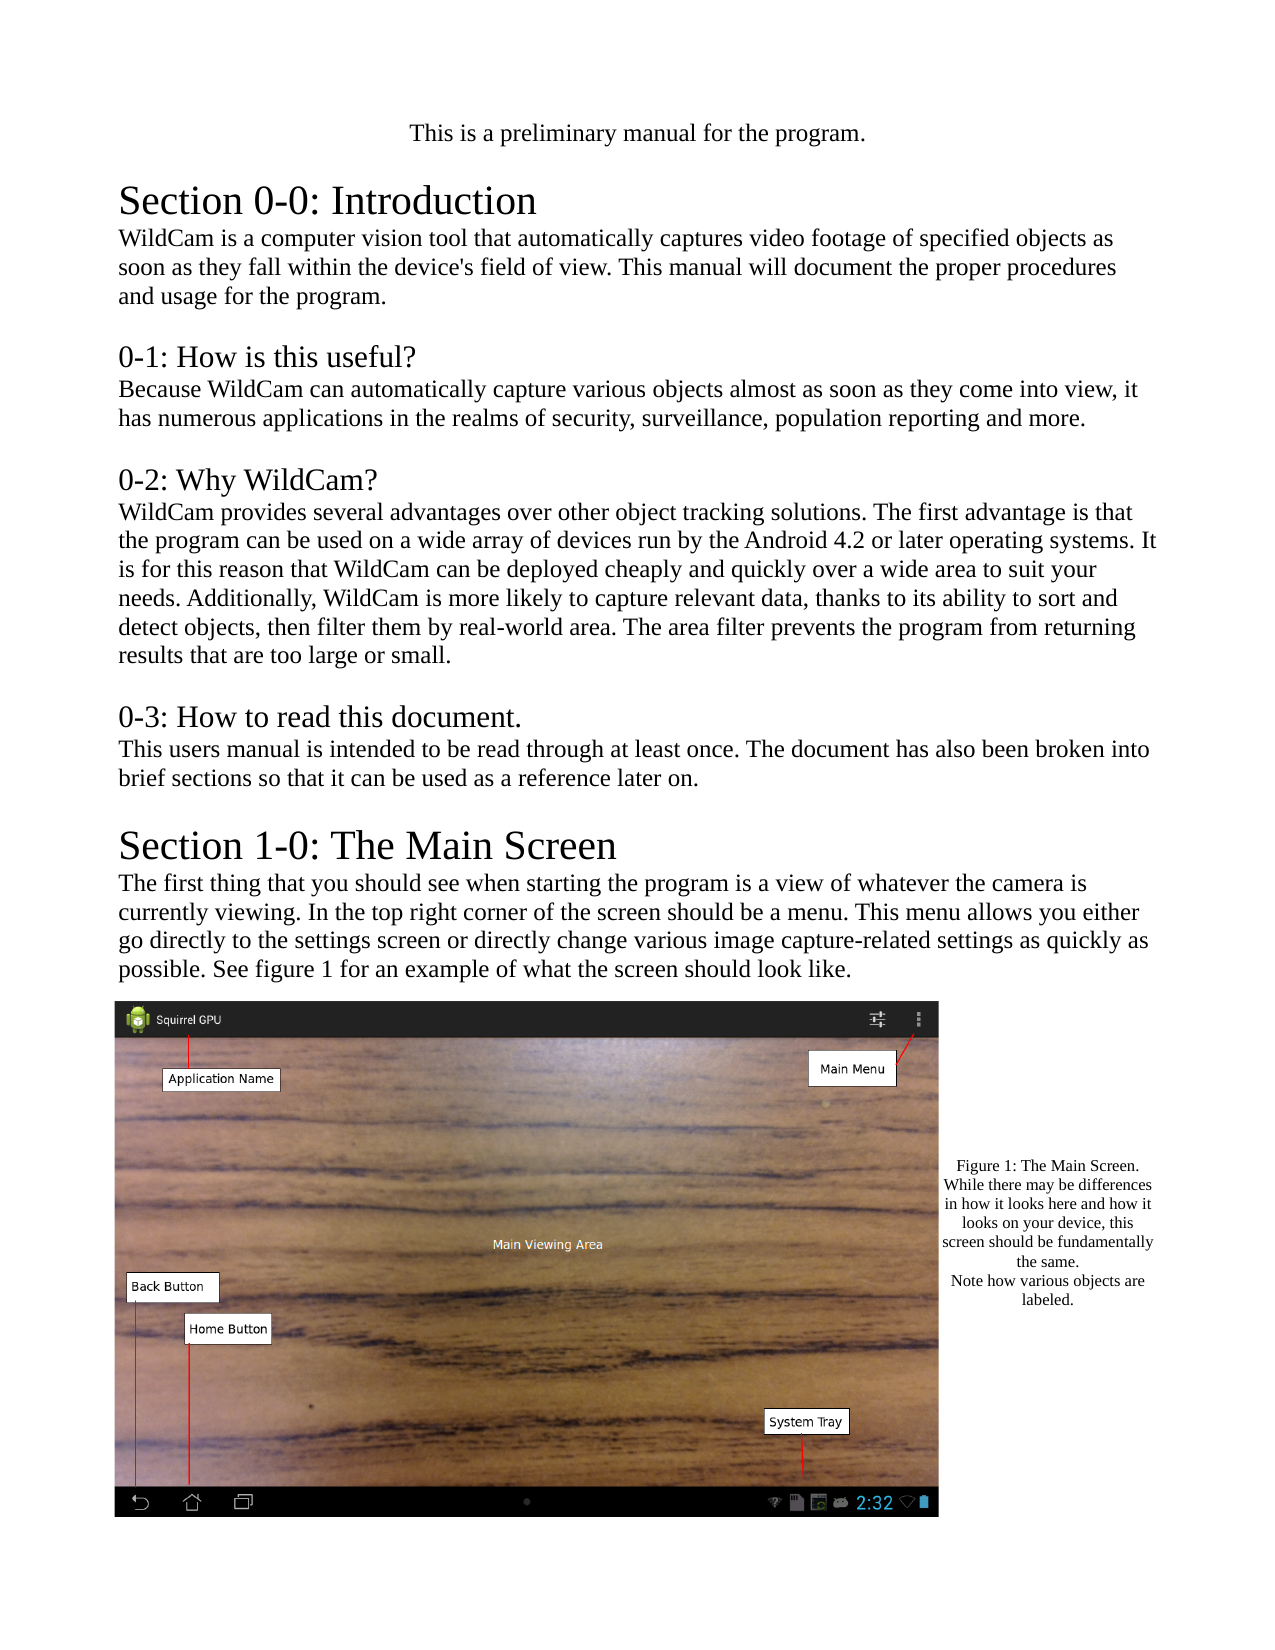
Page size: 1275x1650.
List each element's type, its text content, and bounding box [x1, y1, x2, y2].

text Note how various objects are labeled. [939, 1271, 1157, 1309]
text WildCam is a computer vision tool that automatically captures video footage of specified objects as soon as they fall within the device's field of view. This manual will document the proper procedures and usage for the program. [118, 223, 1157, 310]
text 0-2: Why WildCam? [118, 461, 1157, 497]
text The first thing that you should see when starting the program is a view of whatever the camera is currently viewing. In the top right corner of the screen should be a menu. This menu allows you either go directly to the settings screen or directly change various image capture-related settings as quickly as possible. See figure 1 for an example of what the screen should look like. [118, 868, 1157, 983]
text 0-1: How is this useful? [118, 338, 1157, 374]
text 0-3: How to read this document. [118, 698, 1157, 734]
text Because WildCam can automatically capture various objects almost as soon as they come into view, it has numerous applications in the realms of security, surveillance, population reporting and more. [118, 374, 1157, 432]
text Figure 1: The Main Screen. While there may be differences in how it looks here and how it looks on your device, this screen should be fundamentally the same. [939, 1156, 1157, 1271]
text Section 0-0: Introduction [118, 176, 1157, 223]
text WildCam provides several advantages over other object tracking solutions. The first advantage is that the program can be used on a wide array of devices run by the Android 4.2 or later operating systems. It is for this reason that WildCam can be deployed cheaply and quickly over a wide area to suit your needs. Additionally, WildCam is more likely to capture relevant data, thanks to its ability to sort and detect objects, then filter them by real-world area. The area filter prevents the program from returning results that are too large or small. [118, 497, 1157, 669]
picture [114, 1001, 939, 1517]
text This is a preliminary manual for the program. [118, 118, 1157, 147]
text Section 1-0: The Main Screen [118, 820, 1157, 868]
text This users manual is intended to be read through at least once. The document has also been broken into brief sections so that it can be used as a reference later on. [118, 734, 1157, 791]
